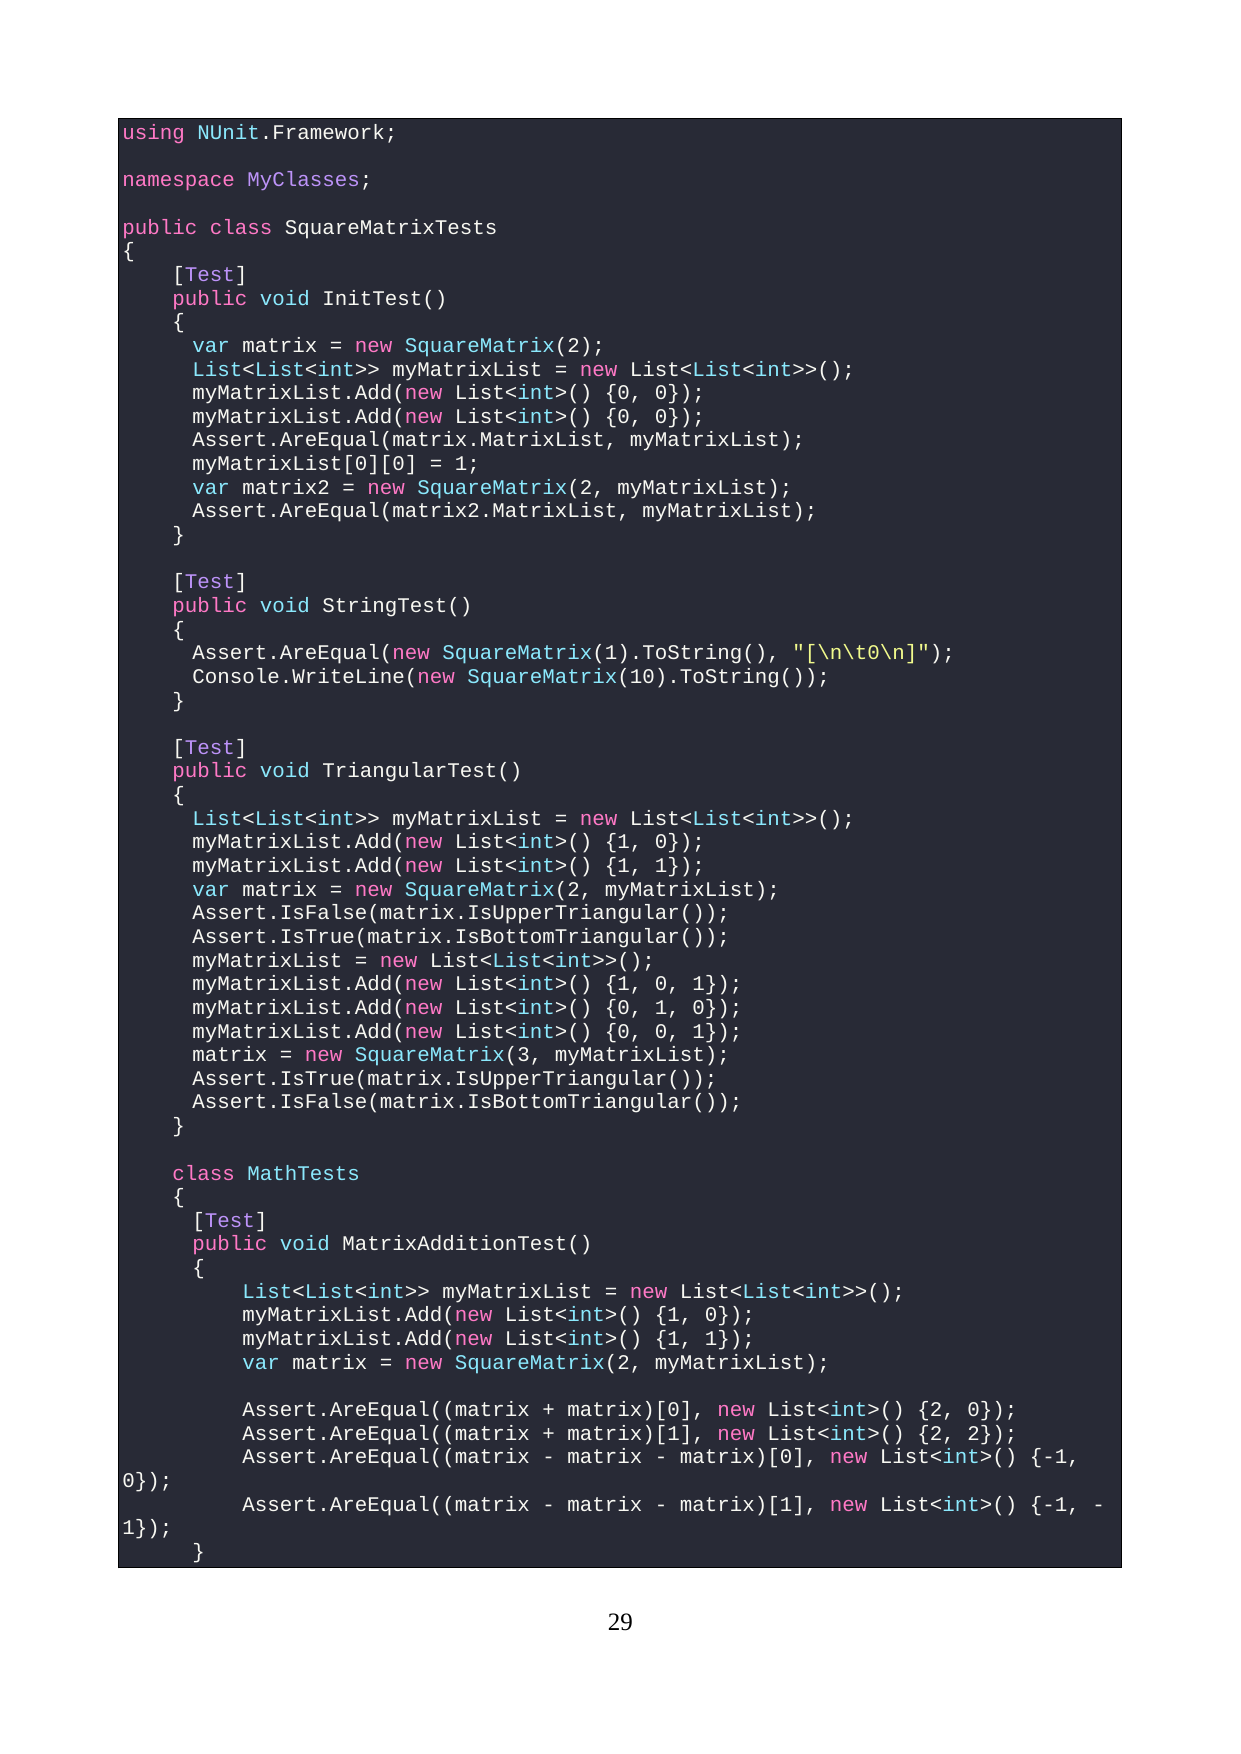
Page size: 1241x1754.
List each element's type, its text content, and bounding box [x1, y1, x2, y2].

text myMatrixList.Add(new List<int>() {0, 0}); [119, 402, 1121, 426]
text } [119, 520, 1121, 544]
text myMatrixList = new List<List<int>>(); [119, 946, 1121, 969]
text List<List<int>> myMatrixList = new List<List<int>>(); [119, 804, 1121, 827]
text matrix = new SquareMatrix(3, myMatrixList); [119, 1040, 1121, 1064]
text Assert.IsFalse(matrix.IsUpperTriangular()); [119, 898, 1121, 922]
text Assert.AreEqual(matrix2.MatrixList, myMatrixList); [119, 496, 1121, 520]
text [Test] [119, 733, 1121, 757]
text { [119, 780, 1121, 804]
text myMatrixList.Add(new List<int>() {1, 0}); [119, 827, 1121, 851]
text Console.WriteLine(new SquareMatrix(10).ToString()); [119, 662, 1121, 686]
text myMatrixList.Add(new List<int>() {0, 0}); [119, 378, 1121, 402]
text myMatrixList.Add(new List<int>() {0, 1, 0}); [119, 993, 1121, 1017]
text Assert.AreEqual(new SquareMatrix(1).ToString(), "[\n\t0\n]"); [119, 638, 1121, 662]
text } [119, 1537, 1121, 1567]
text myMatrixList.Add(new List<int>() {1, 1}); [119, 1324, 1121, 1348]
text myMatrixList[0][0] = 1; [119, 449, 1121, 473]
text myMatrixList.Add(new List<int>() {1, 0, 1}); [119, 969, 1121, 993]
text Assert.IsTrue(matrix.IsUpperTriangular()); [119, 1064, 1121, 1088]
text namespace MyClasses; [119, 165, 1121, 189]
text myMatrixList.Add(new List<int>() {1, 1}); [119, 851, 1121, 875]
text Assert.AreEqual((matrix - matrix - matrix)[0], new List<int>() {-1, 0}); [119, 1442, 1121, 1489]
text [Test] [119, 260, 1121, 284]
text Assert.IsFalse(matrix.IsBottomTriangular()); [119, 1088, 1121, 1111]
text Assert.AreEqual((matrix + matrix)[1], new List<int>() {2, 2}); [119, 1419, 1121, 1442]
text public void StringTest() [119, 591, 1121, 615]
text { [119, 236, 1121, 260]
text myMatrixList.Add(new List<int>() {0, 0, 1}); [119, 1017, 1121, 1040]
text [Test] [119, 567, 1121, 591]
text { [119, 307, 1121, 331]
text [Test] [119, 1206, 1121, 1229]
text var matrix = new SquareMatrix(2, myMatrixList); [119, 875, 1121, 898]
text class MathTests [119, 1158, 1121, 1182]
text List<List<int>> myMatrixList = new List<List<int>>(); [119, 1277, 1121, 1300]
text { [119, 1253, 1121, 1277]
text var matrix2 = new SquareMatrix(2, myMatrixList); [119, 473, 1121, 496]
text List<List<int>> myMatrixList = new List<List<int>>(); [119, 354, 1121, 378]
text Assert.IsTrue(matrix.IsBottomTriangular()); [119, 922, 1121, 946]
text Assert.AreEqual((matrix - matrix - matrix)[1], new List<int>() {-1, -1}); [119, 1489, 1121, 1537]
text public void TriangularTest() [119, 757, 1121, 780]
text var matrix = new SquareMatrix(2); [119, 331, 1121, 354]
text public void InitTest() [119, 284, 1121, 307]
text Assert.AreEqual(matrix.MatrixList, myMatrixList); [119, 426, 1121, 449]
text } [119, 1111, 1121, 1135]
text } [119, 686, 1121, 709]
text public class SquareMatrixTests [119, 213, 1121, 236]
text { [119, 1182, 1121, 1206]
text Assert.AreEqual((matrix + matrix)[0], new List<int>() {2, 0}); [119, 1395, 1121, 1419]
text public void MatrixAdditionTest() [119, 1229, 1121, 1253]
text using NUnit.Framework; [119, 119, 1121, 142]
text var matrix = new SquareMatrix(2, myMatrixList); [119, 1348, 1121, 1371]
text myMatrixList.Add(new List<int>() {1, 0}); [119, 1300, 1121, 1324]
text { [119, 615, 1121, 638]
